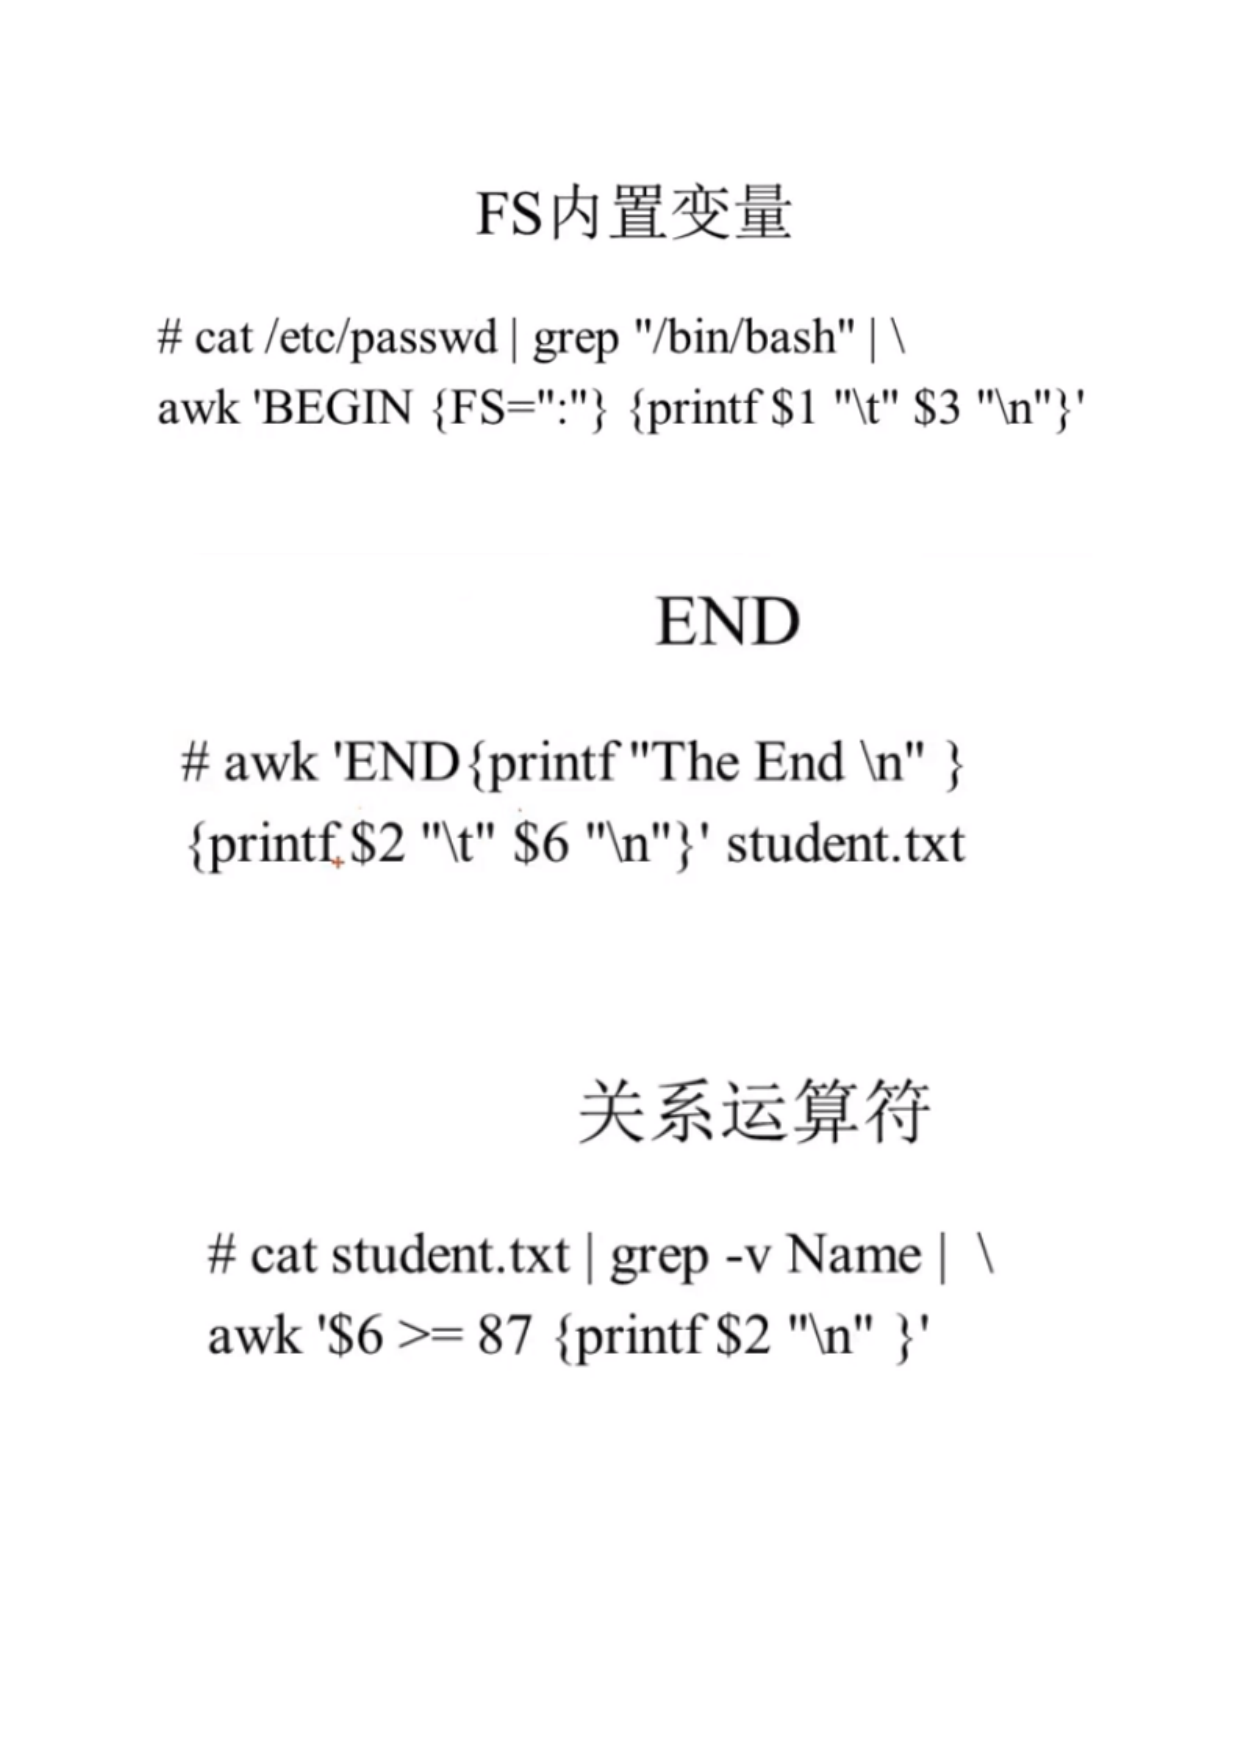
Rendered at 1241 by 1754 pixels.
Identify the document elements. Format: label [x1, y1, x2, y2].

picture [172, 1047, 1068, 1421]
picture [118, 166, 1123, 458]
picture [147, 553, 1093, 904]
